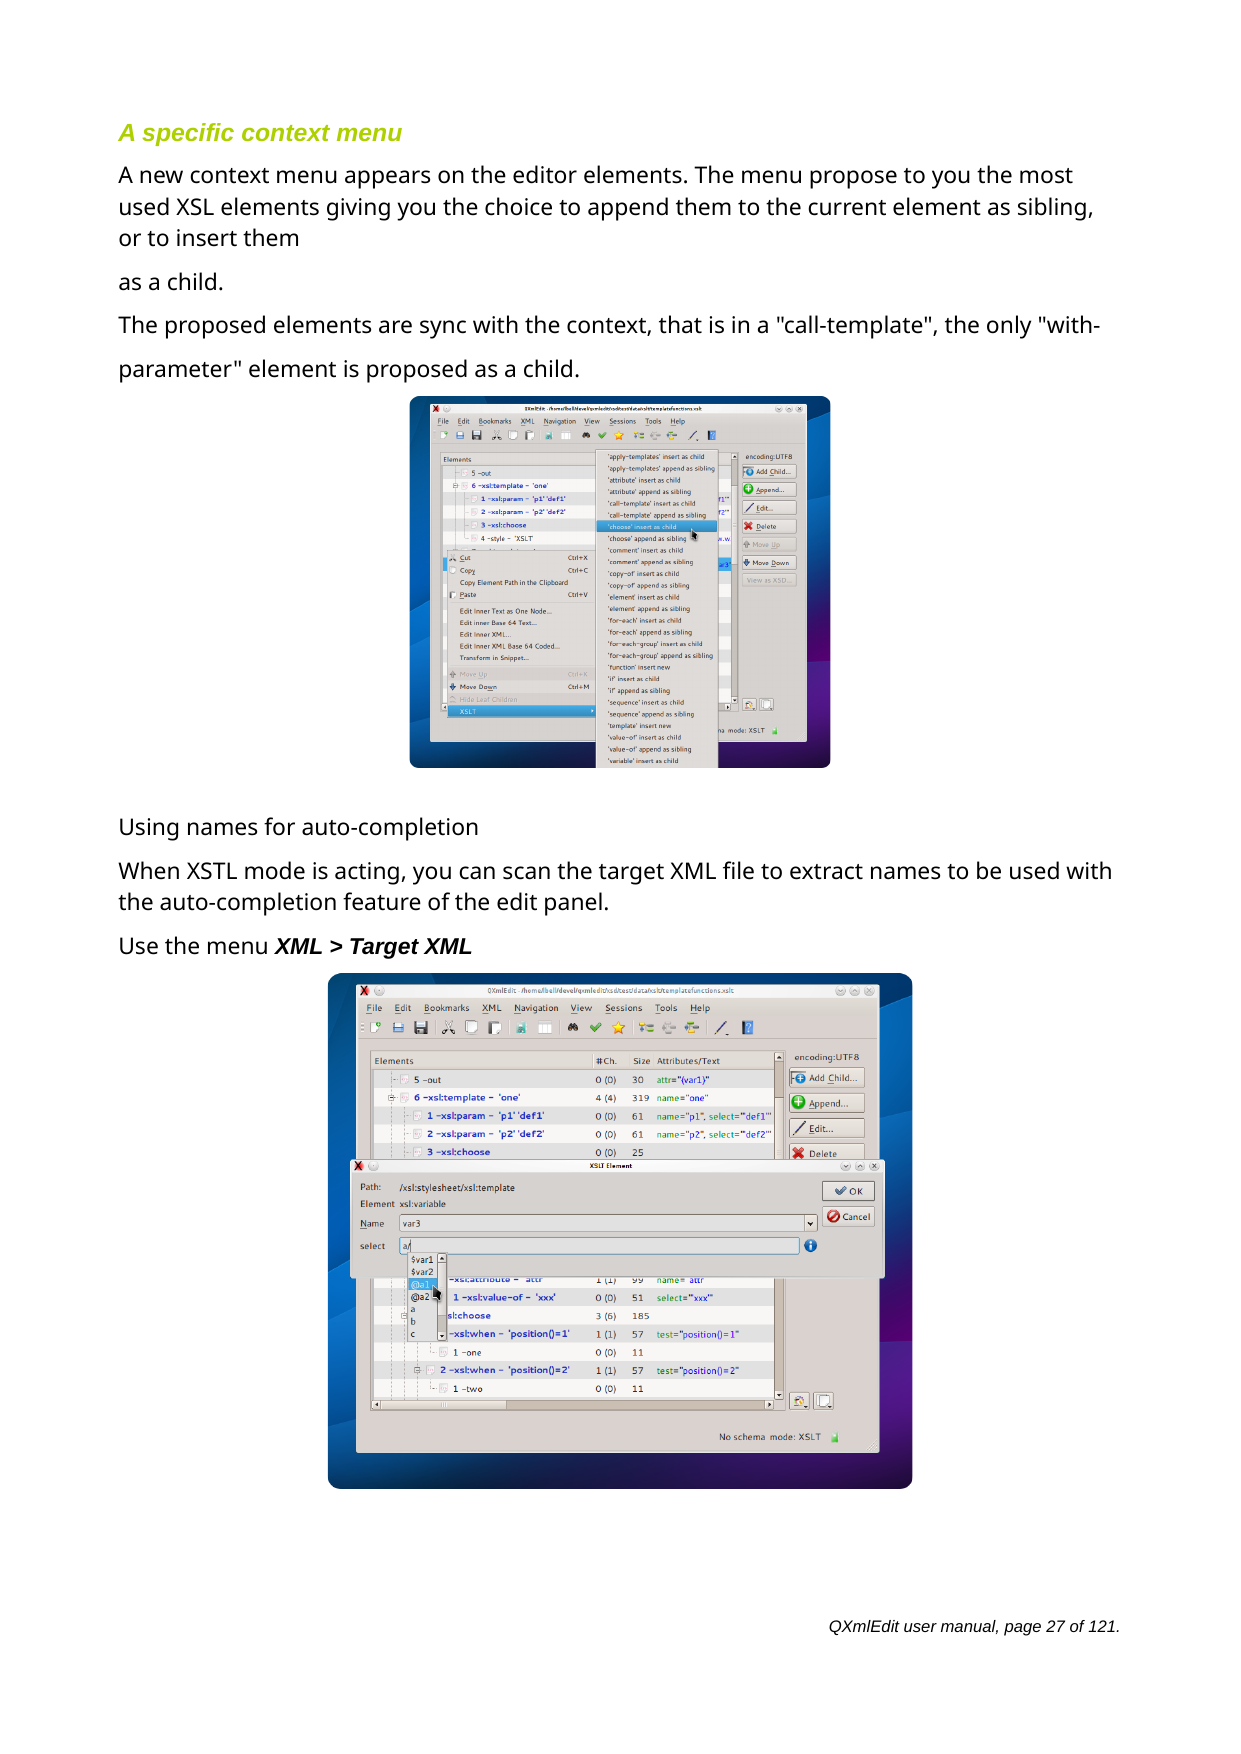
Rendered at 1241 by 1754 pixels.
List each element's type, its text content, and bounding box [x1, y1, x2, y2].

text When XSTL mode is acting, you can scan the target XML file to extract names to be used with the auto-completion feature of the edit panel. [118, 855, 1122, 917]
text as a child. [118, 265, 1122, 297]
text Use the menu XML > Target XML [118, 930, 1122, 961]
text A new context menu appears on the editor elements. The menu propose to you the most used XSL elements giving you the choice to append them to the current element as sibling, or to insert them [118, 159, 1122, 253]
text Using names for auto-completion [118, 811, 1122, 842]
text The proposed elements are sync with the context, that is in a "call-template", the only "with- [118, 309, 1122, 340]
text parameter" element is proposed as a child. [118, 353, 1122, 384]
subtitle A specific context menu [118, 118, 1122, 147]
picture [409, 396, 831, 768]
picture [327, 973, 913, 1489]
